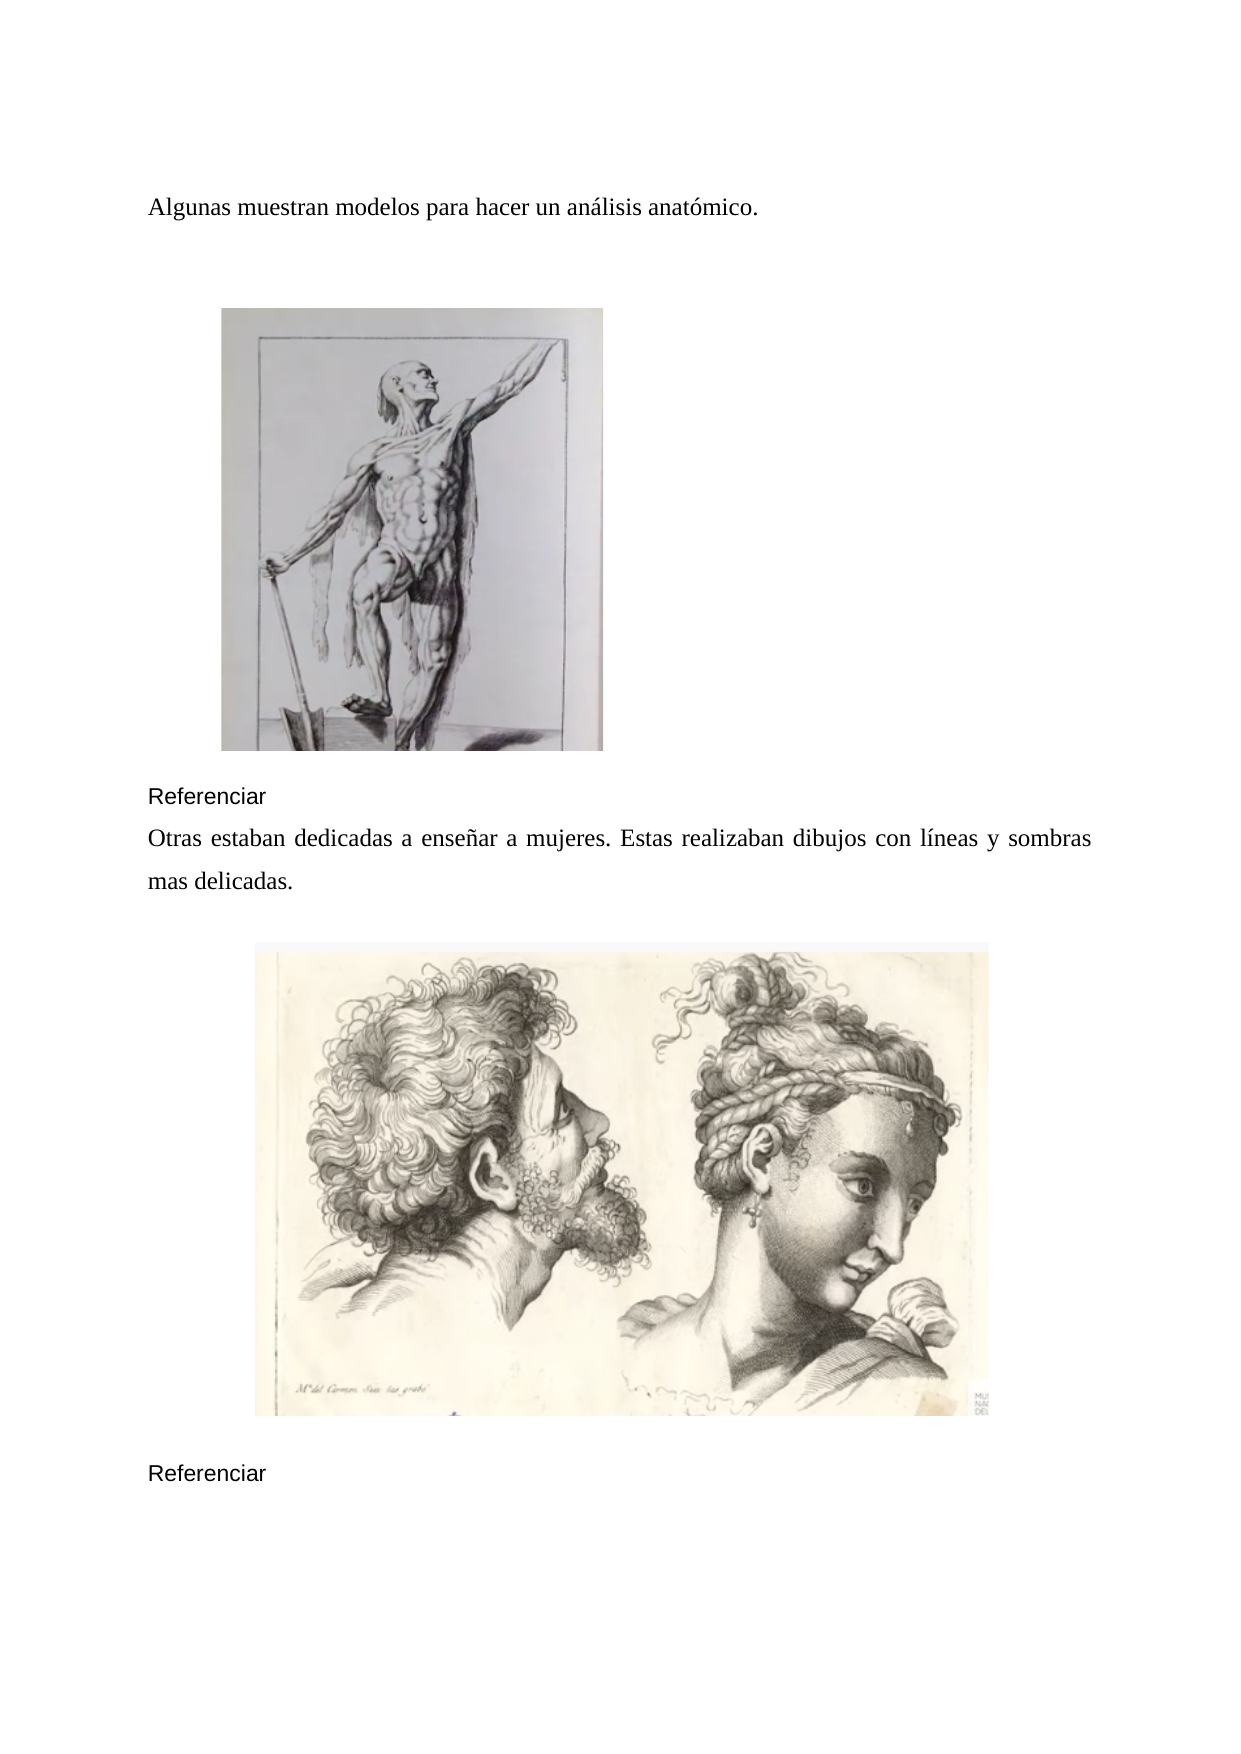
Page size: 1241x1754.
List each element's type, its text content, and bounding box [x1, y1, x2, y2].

text Referenciar [148, 783, 1093, 810]
text Algunas muestran modelos para hacer un análisis anatómico. [148, 192, 1093, 220]
picture [221, 308, 317, 751]
text Otras estaban dedicadas a enseñar a mujeres. Estas realizaban dibujos con líneas y sombras mas delicadas. [148, 823, 1093, 895]
text Referenciar [148, 1460, 1093, 1486]
picture [255, 942, 989, 1416]
